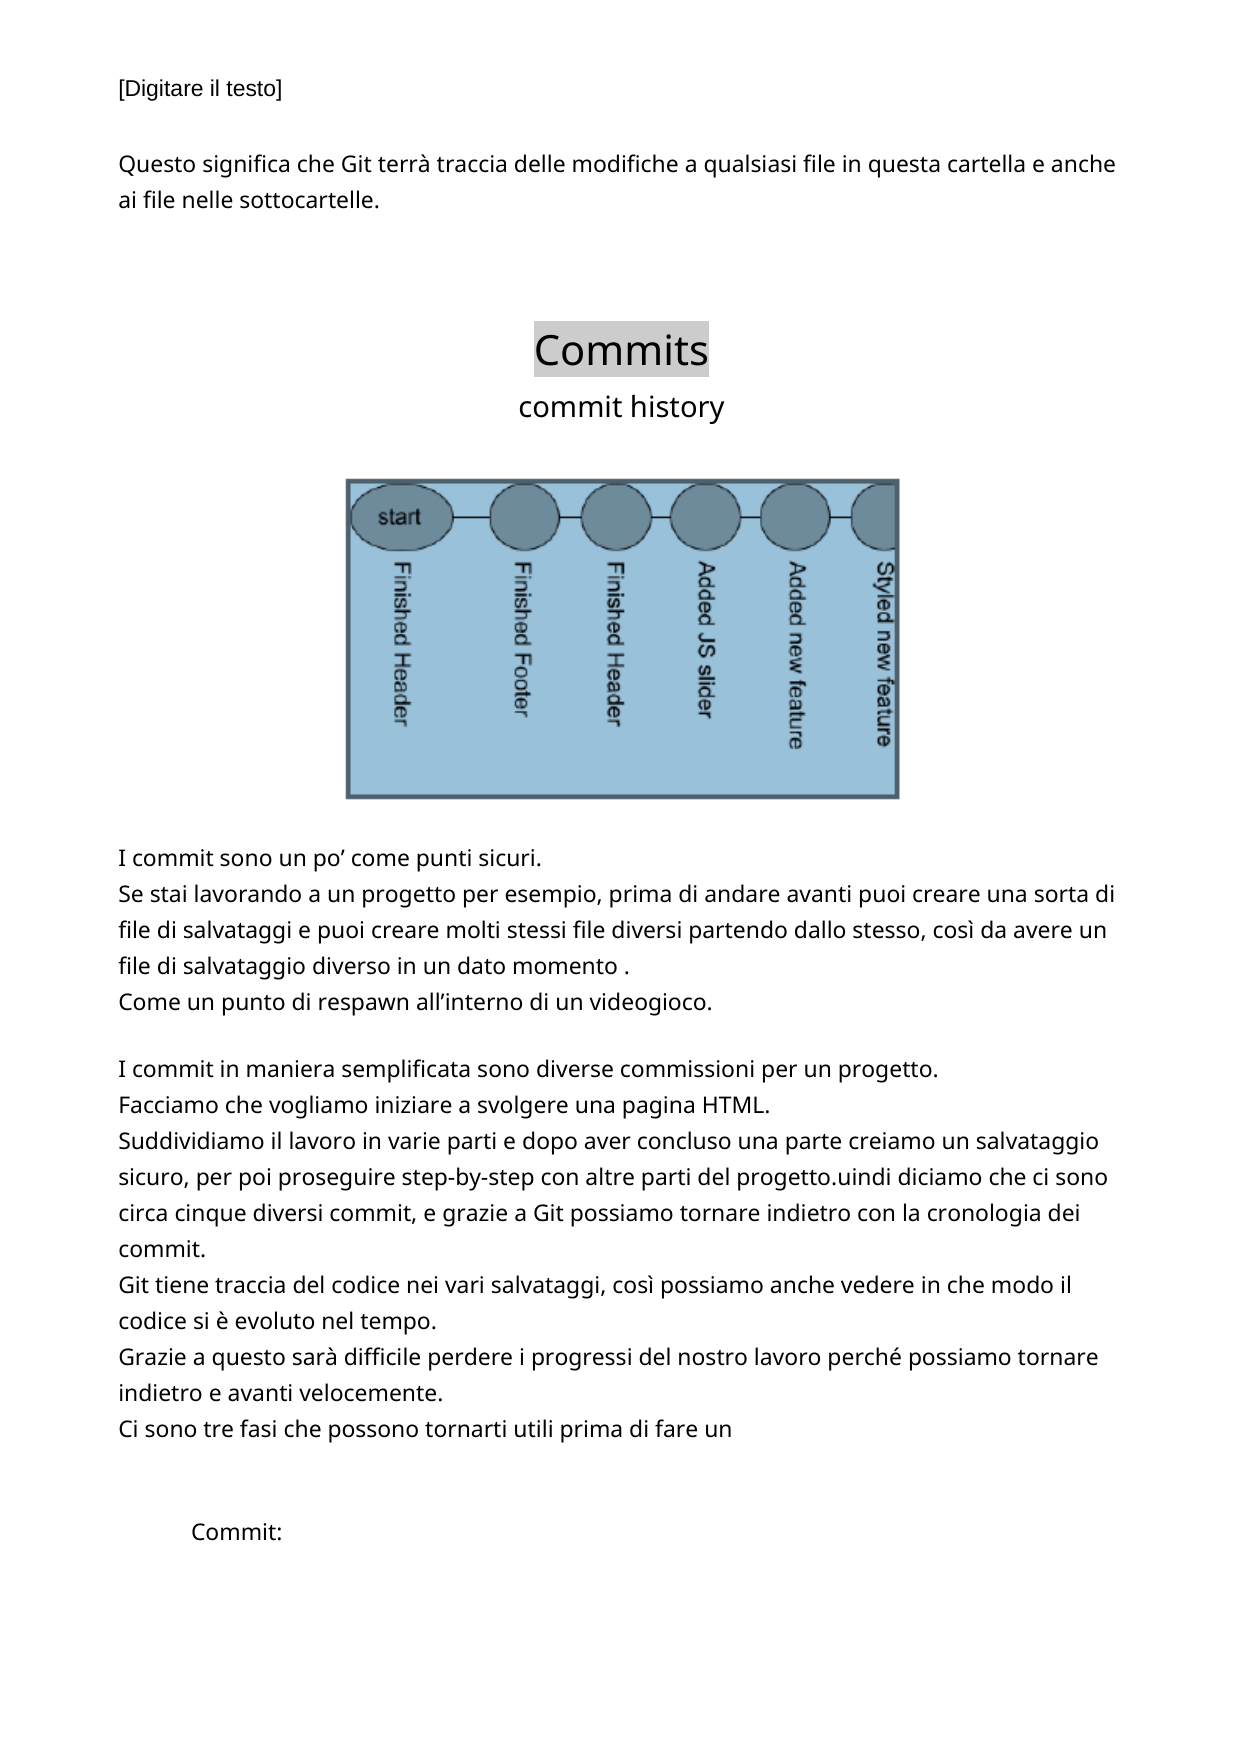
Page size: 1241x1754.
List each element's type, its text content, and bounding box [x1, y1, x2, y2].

text Se stai lavorando a un progetto per esempio, prima di andare avanti puoi creare una sorta di file di salvataggi e puoi creare molti stessi file diversi partendo dallo stesso, così da avere un file di salvataggio diverso in un dato momento . [118, 878, 1124, 981]
text I commit sono un po’ come punti sicuri. [118, 842, 1124, 874]
text Facciamo che vogliamo iniziare a svolgere una pagina HTML. [118, 1089, 1124, 1120]
text Grazie a questo sarà difficile perdere i progressi del nostro lavoro perché possiamo tornare indietro e avanti velocemente. [118, 1341, 1124, 1408]
text Commits [118, 321, 1124, 377]
text commit history [118, 386, 1124, 426]
text Suddividiamo il lavoro in varie parti e dopo aver concluso una parte creiamo un salvataggio sicuro, per poi proseguire step-by-step con altre parti del progetto.uindi diciamo che ci sono circa cinque diversi commit, e grazie a Git possiamo tornare indietro con la cronologia dei commit. [118, 1125, 1124, 1264]
text Come un punto di respawn all’interno di un videogioco. [118, 986, 1124, 1017]
text Commit: [118, 1515, 1124, 1547]
text Questo significa che Git terrà traccia delle modifiche a qualsiasi file in questa cartella e anche ai file nelle sottocartelle. [118, 148, 1124, 215]
picture [343, 477, 906, 801]
text Ci sono tre fasi che possono tornarti utili prima di fare un [118, 1412, 1124, 1444]
text I commit in maniera semplificata sono diverse commissioni per un progetto. [118, 1053, 1124, 1084]
text Git tiene traccia del codice nei vari salvataggi, così possiamo anche vedere in che modo il codice si è evoluto nel tempo. [118, 1269, 1124, 1336]
